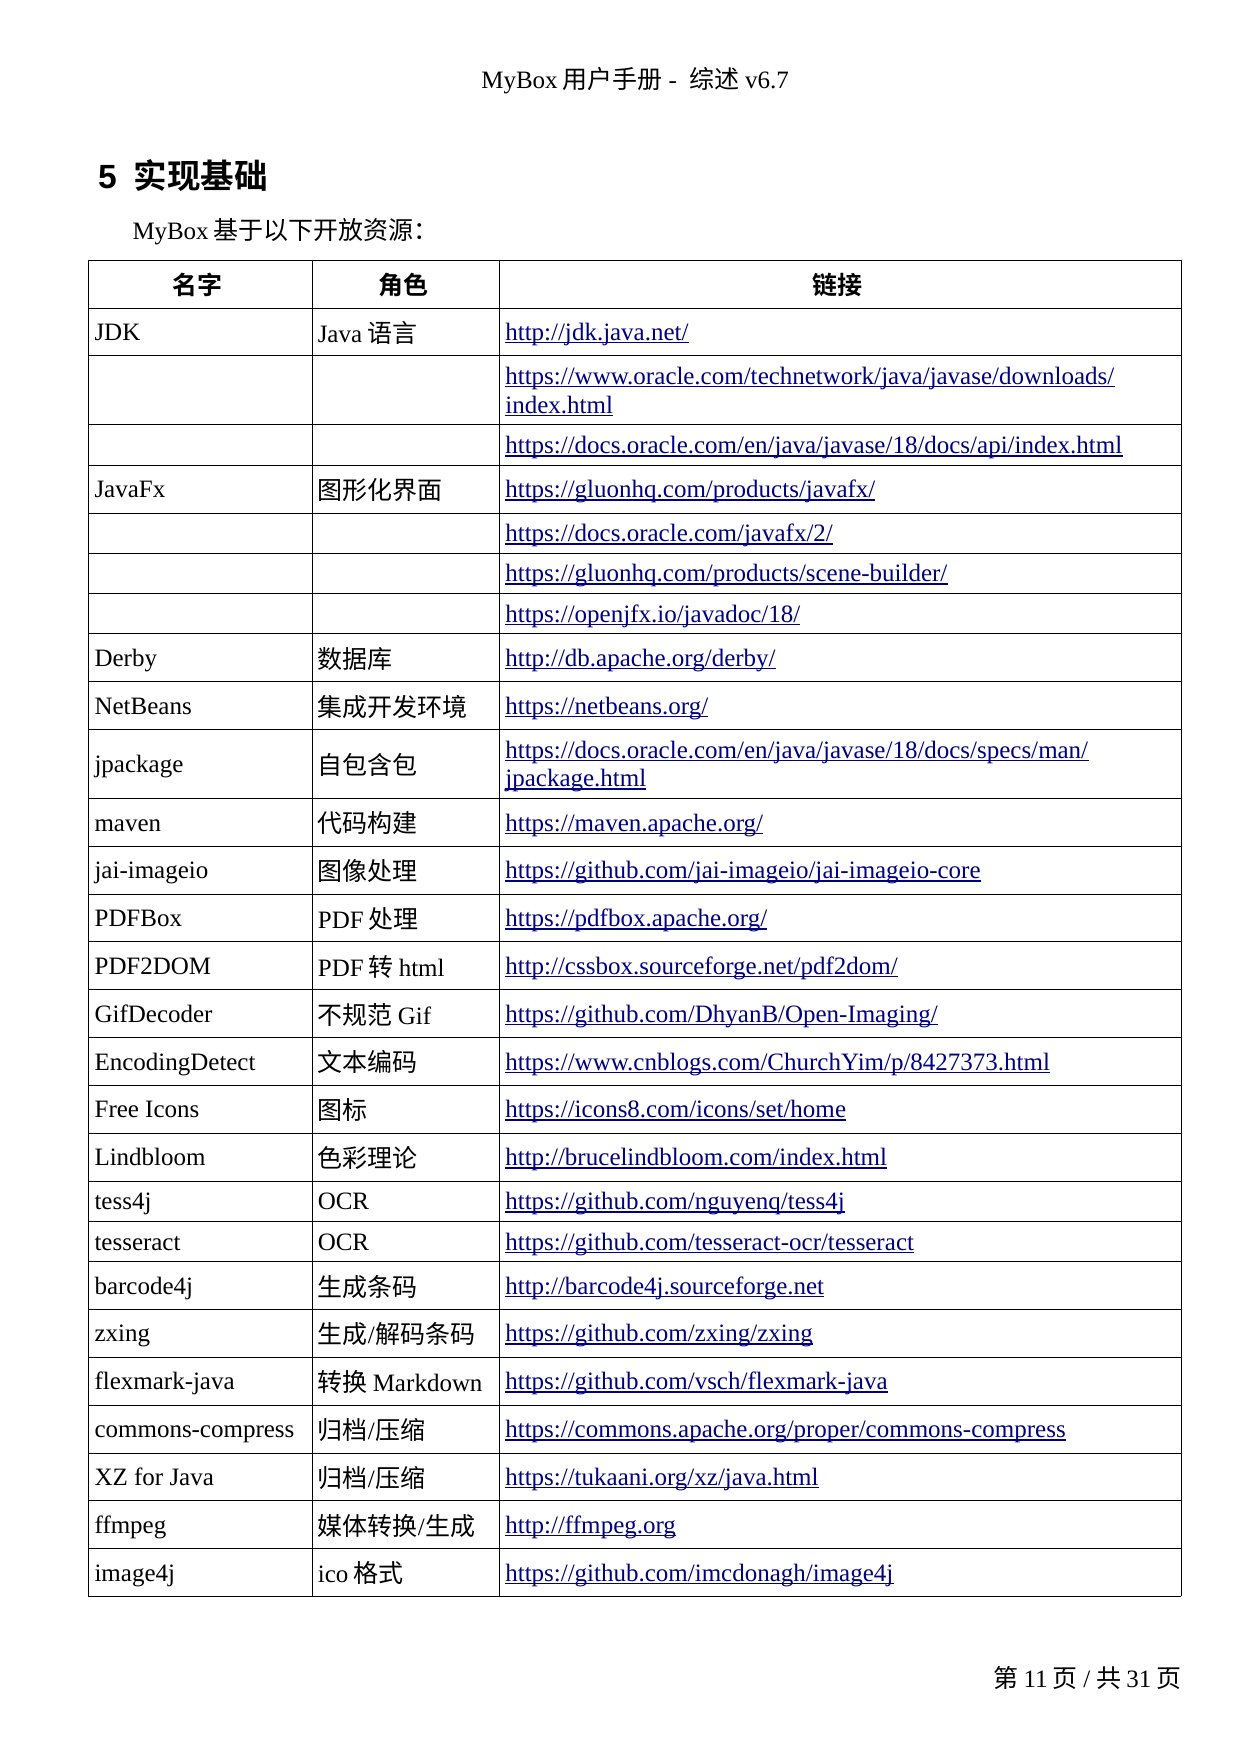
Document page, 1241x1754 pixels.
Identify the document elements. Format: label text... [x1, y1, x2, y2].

table_cell https://www.cnblogs.com/ChurchYim/p/8427373.html [500, 1038, 1181, 1085]
table_cell https://gluonhq.com/products/javafx/ [500, 466, 1181, 512]
table_cell 代码构建 [313, 799, 499, 846]
table_cell 数据库 [313, 634, 499, 681]
table_cell https://docs.oracle.com/javafx/2/ [500, 514, 1181, 553]
table_cell https://www.oracle.com/technetwork/java/javase/downloads/index.html [500, 356, 1181, 424]
table_cell Java语言 [313, 309, 499, 355]
table_cell http://jdk.java.net/ [500, 309, 1181, 355]
subtitle 实现基础 [88, 150, 1181, 198]
table_cell https://github.com/zxing/zxing [500, 1310, 1181, 1357]
table_cell Derby [89, 634, 312, 681]
table_cell https://github.com/imcdonagh/image4j [500, 1549, 1181, 1596]
table_cell barcode4j [89, 1262, 312, 1309]
table_cell PDF处理 [313, 895, 499, 941]
table_cell 集成开发环境 [313, 682, 499, 729]
table_cell [89, 514, 312, 553]
table_cell GifDecoder [89, 990, 312, 1037]
table_cell [89, 425, 312, 464]
table_cell tess4j [89, 1182, 312, 1221]
table_cell 自包含包 [313, 730, 499, 798]
table_cell 图形化界面 [313, 466, 499, 512]
table_cell [313, 356, 499, 424]
table_cell JavaFx [89, 466, 312, 512]
table_cell PDF2DOM [89, 942, 312, 989]
table_cell [313, 554, 499, 593]
table_cell http://db.apache.org/derby/ [500, 634, 1181, 681]
table_cell XZ for Java [89, 1454, 312, 1500]
table_cell https://netbeans.org/ [500, 682, 1181, 729]
table_cell https://openjfx.io/javadoc/18/ [500, 594, 1181, 633]
table_cell 色彩理论 [313, 1134, 499, 1181]
table_cell PDF转html [313, 942, 499, 989]
table_cell 图像处理 [313, 847, 499, 894]
table_cell https://pdfbox.apache.org/ [500, 895, 1181, 941]
text MyBox基于以下开放资源： [88, 211, 1181, 247]
table_cell https://icons8.com/icons/set/home [500, 1086, 1181, 1133]
table_cell https://github.com/DhyanB/Open-Imaging/ [500, 990, 1181, 1037]
table_cell [313, 514, 499, 553]
table_cell jpackage [89, 730, 312, 798]
table_cell EncodingDetect [89, 1038, 312, 1085]
table_cell 生成条码 [313, 1262, 499, 1309]
table_cell 文本编码 [313, 1038, 499, 1085]
table_cell jai-imageio [89, 847, 312, 894]
table_cell http://barcode4j.sourceforge.net [500, 1262, 1181, 1309]
table_cell NetBeans [89, 682, 312, 729]
table_cell 不规范Gif [313, 990, 499, 1037]
table_cell OCR [313, 1182, 499, 1221]
table_cell [313, 594, 499, 633]
table_cell https://github.com/tesseract-ocr/tesseract [500, 1222, 1181, 1261]
table_cell Free Icons [89, 1086, 312, 1133]
table_cell zxing [89, 1310, 312, 1357]
table_header 名字 [89, 261, 312, 307]
table_cell PDFBox [89, 895, 312, 941]
table_cell https://docs.oracle.com/en/java/javase/18/docs/api/index.html [500, 425, 1181, 464]
table_cell [89, 554, 312, 593]
table_cell https://github.com/nguyenq/tess4j [500, 1182, 1181, 1221]
table_cell https://maven.apache.org/ [500, 799, 1181, 846]
table_cell 媒体转换/生成 [313, 1501, 499, 1548]
table_cell 归档/压缩 [313, 1406, 499, 1452]
table_cell 生成/解码条码 [313, 1310, 499, 1357]
table_cell https://commons.apache.org/proper/commons-compress [500, 1406, 1181, 1452]
table_header 链接 [500, 261, 1181, 307]
table_cell http://brucelindbloom.com/index.html [500, 1134, 1181, 1181]
table_cell JDK [89, 309, 312, 355]
table_cell OCR [313, 1222, 499, 1261]
table_cell flexmark-java [89, 1358, 312, 1404]
table_cell image4j [89, 1549, 312, 1596]
table_cell tesseract [89, 1222, 312, 1261]
table_cell ico格式 [313, 1549, 499, 1596]
table_cell commons-compress [89, 1406, 312, 1452]
table_cell http://ffmpeg.org [500, 1501, 1181, 1548]
table_cell https://tukaani.org/xz/java.html [500, 1454, 1181, 1500]
table_cell Lindbloom [89, 1134, 312, 1181]
table_header 角色 [313, 261, 499, 307]
table_cell [89, 594, 312, 633]
table_cell http://cssbox.sourceforge.net/pdf2dom/ [500, 942, 1181, 989]
table_cell 转换Markdown [313, 1358, 499, 1404]
table_cell ffmpeg [89, 1501, 312, 1548]
table_cell https://github.com/vsch/flexmark-java [500, 1358, 1181, 1404]
table_cell [89, 356, 312, 424]
table_cell https://github.com/jai-imageio/jai-imageio-core [500, 847, 1181, 894]
table_cell https://docs.oracle.com/en/java/javase/18/docs/specs/man/jpackage.html [500, 730, 1181, 798]
table_cell https://gluonhq.com/products/scene-builder/ [500, 554, 1181, 593]
table_cell 归档/压缩 [313, 1454, 499, 1500]
table_cell maven [89, 799, 312, 846]
table_cell 图标 [313, 1086, 499, 1133]
table_cell [313, 425, 499, 464]
